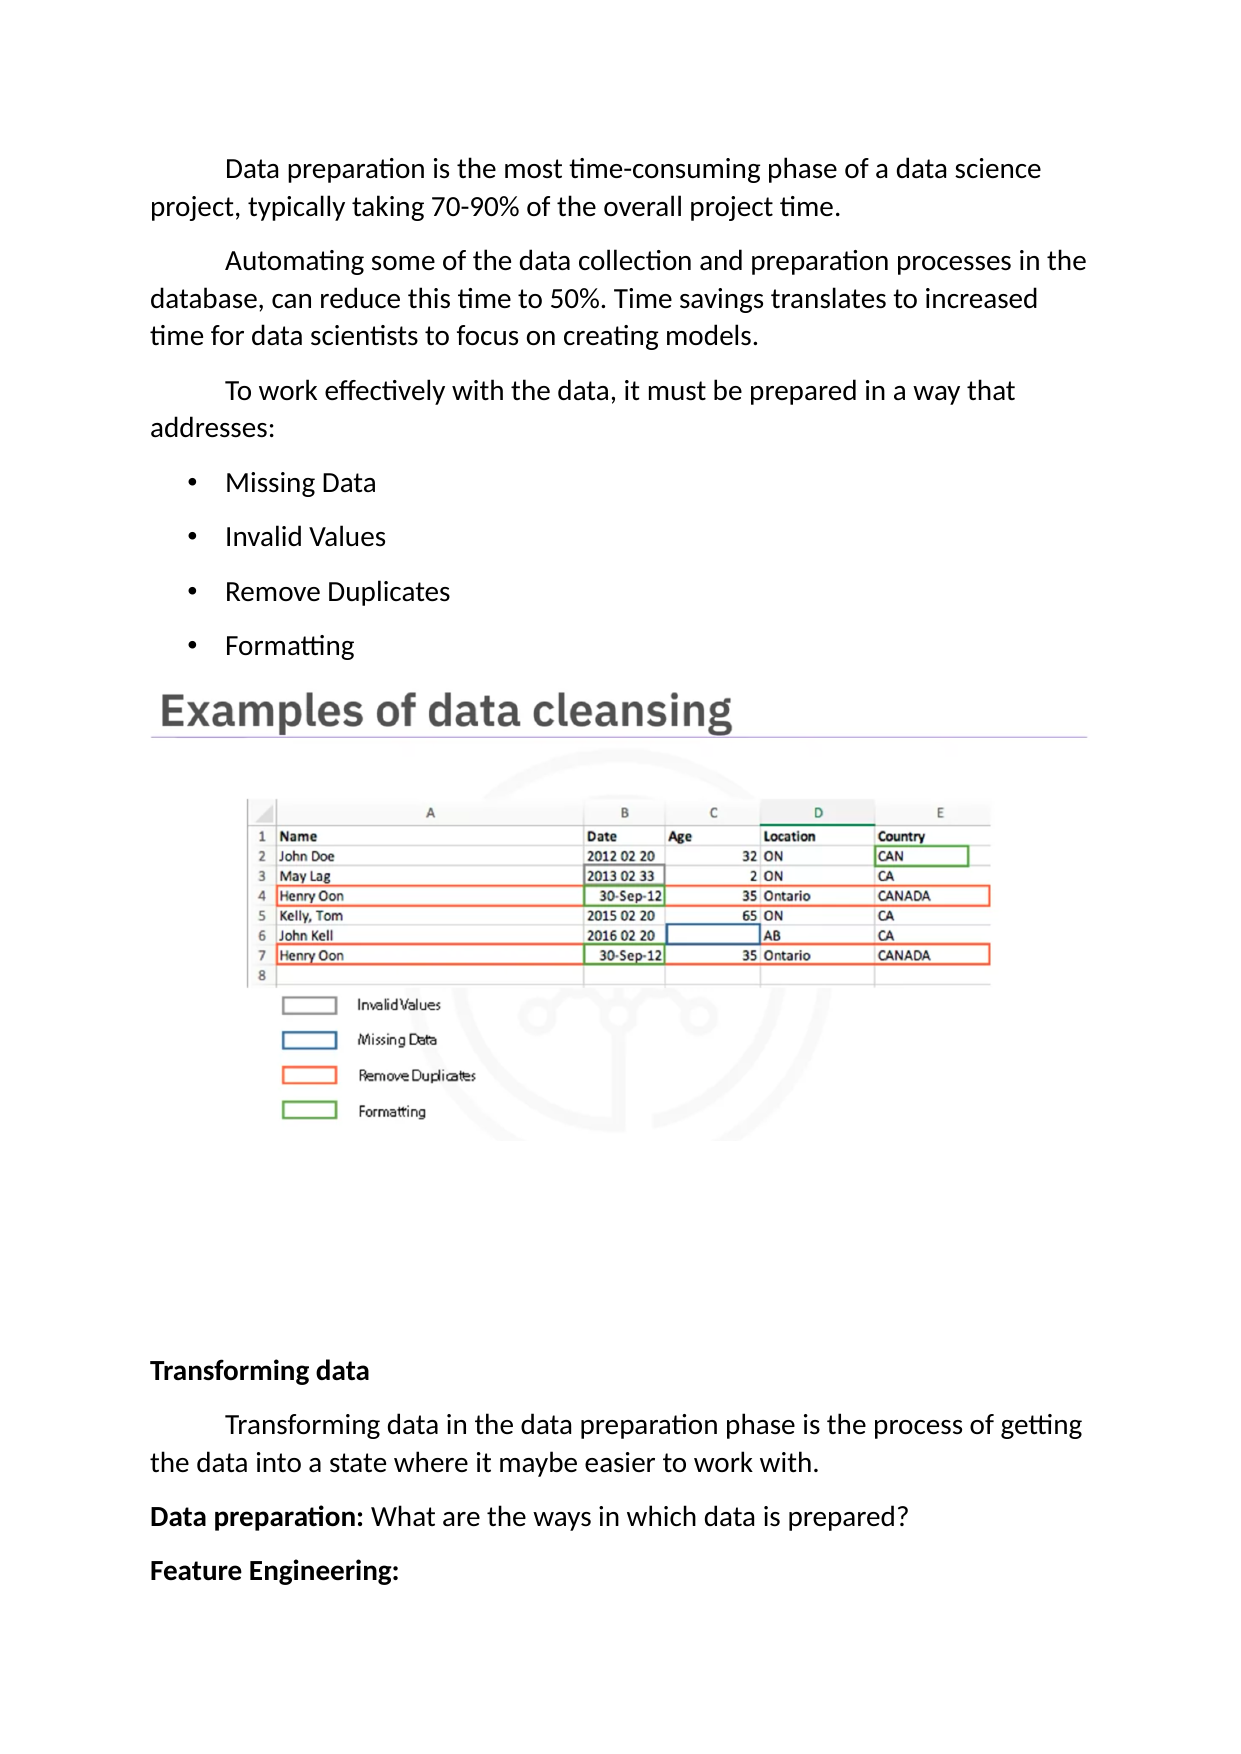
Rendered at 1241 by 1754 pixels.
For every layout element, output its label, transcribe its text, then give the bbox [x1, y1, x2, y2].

picture [150, 681, 1091, 1141]
list Missing Data [187, 464, 1090, 499]
text Data preparation: What are the ways in which data is prepared? [150, 1498, 1090, 1534]
text Feature Engineering: [150, 1552, 1090, 1588]
list Formatting [187, 627, 1090, 663]
text Transforming data in the data preparation phase is the process of getting the data into a state where it maybe easier to work with. [150, 1406, 1090, 1479]
text Automating some of the data collection and preparation processes in the database, can reduce this time to 50%. Time savings translates to increased time for data scientists to focus on creating models. [150, 242, 1090, 353]
text Transforming data [150, 1352, 1090, 1387]
text To work effectively with the data, it must be prepared in a way that addresses: [150, 372, 1090, 445]
text Data preparation is the most time-consuming phase of a data science project, typically taking 70-90% of the overall project time. [150, 150, 1090, 223]
list Invalid Values [187, 518, 1090, 554]
list Remove Duplicates [187, 573, 1090, 608]
